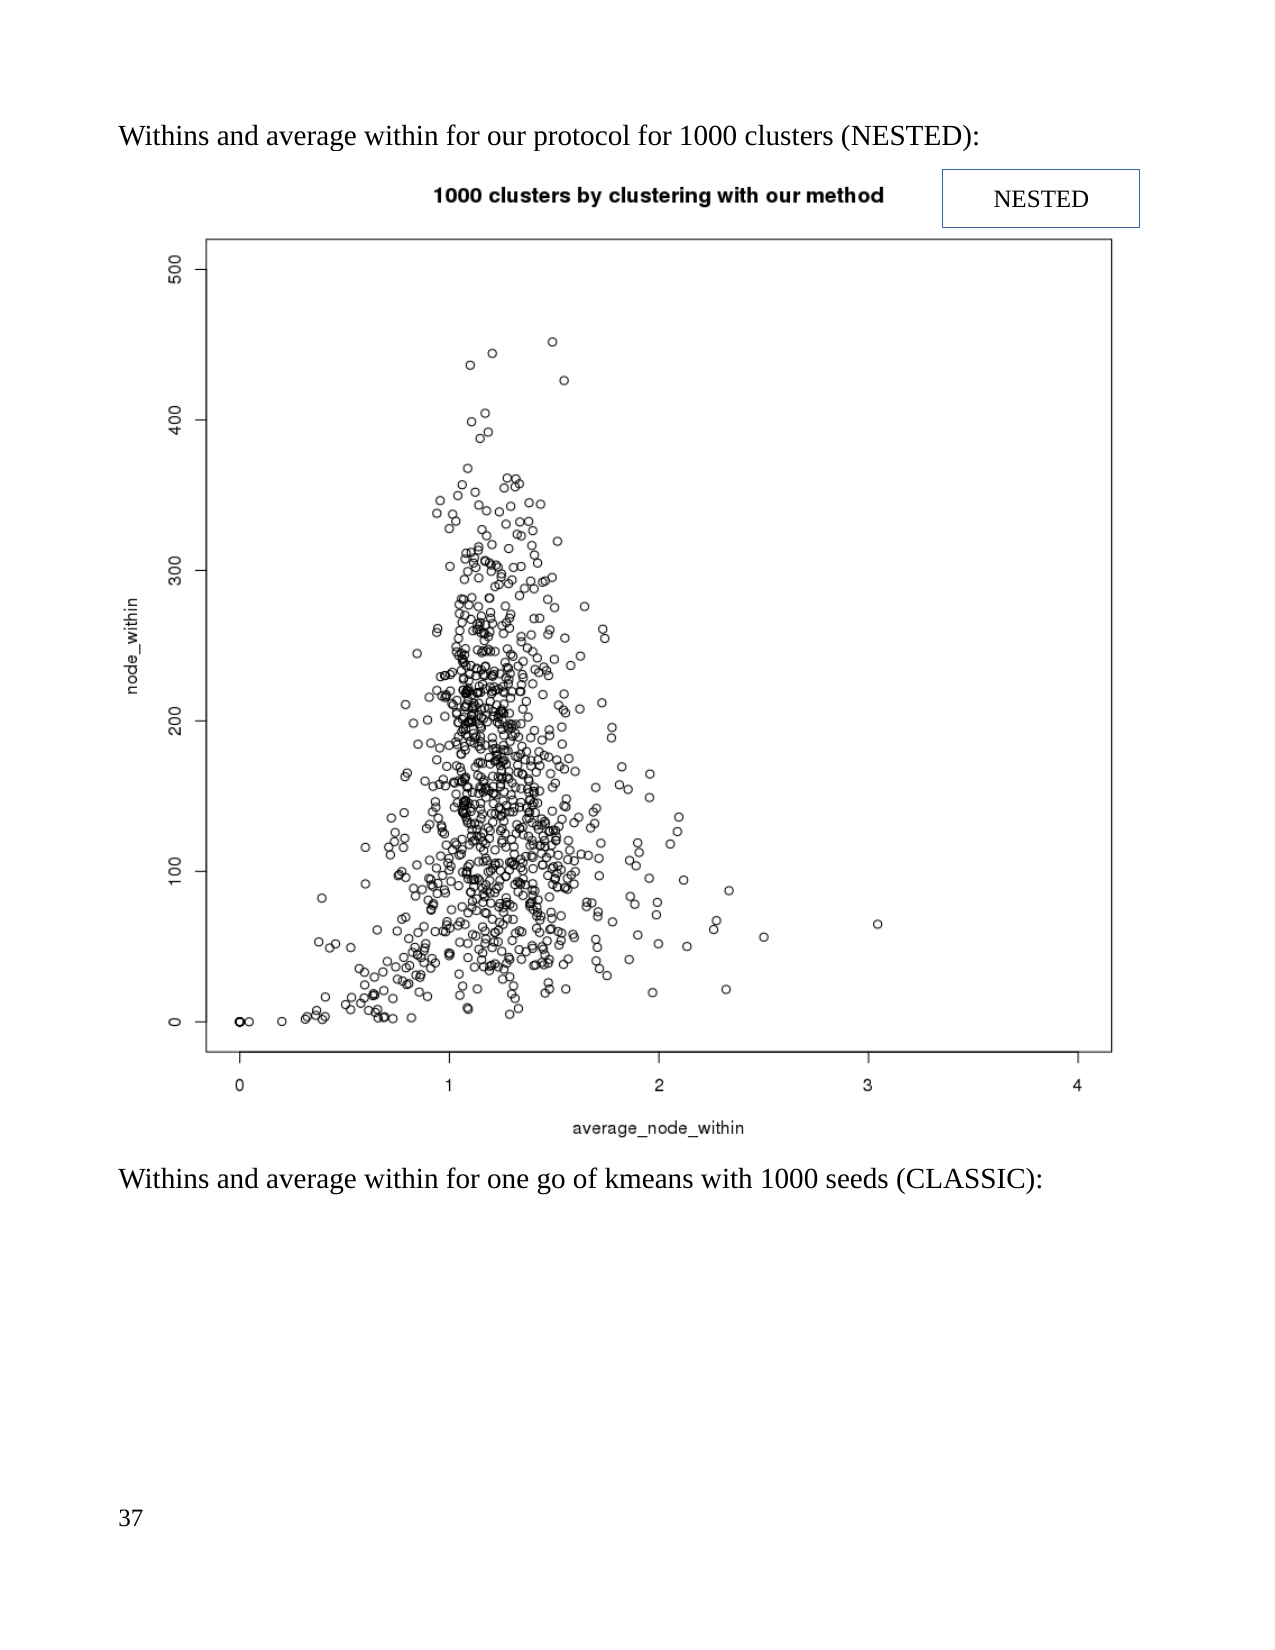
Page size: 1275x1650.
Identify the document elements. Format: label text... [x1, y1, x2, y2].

picture [118, 151, 1157, 1162]
text Withins and average within for our protocol for 1000 clusters (NESTED): [118, 118, 1157, 151]
text Withins and average within for one go of kmeans with 1000 seeds (CLASSIC): [118, 1162, 1157, 1195]
